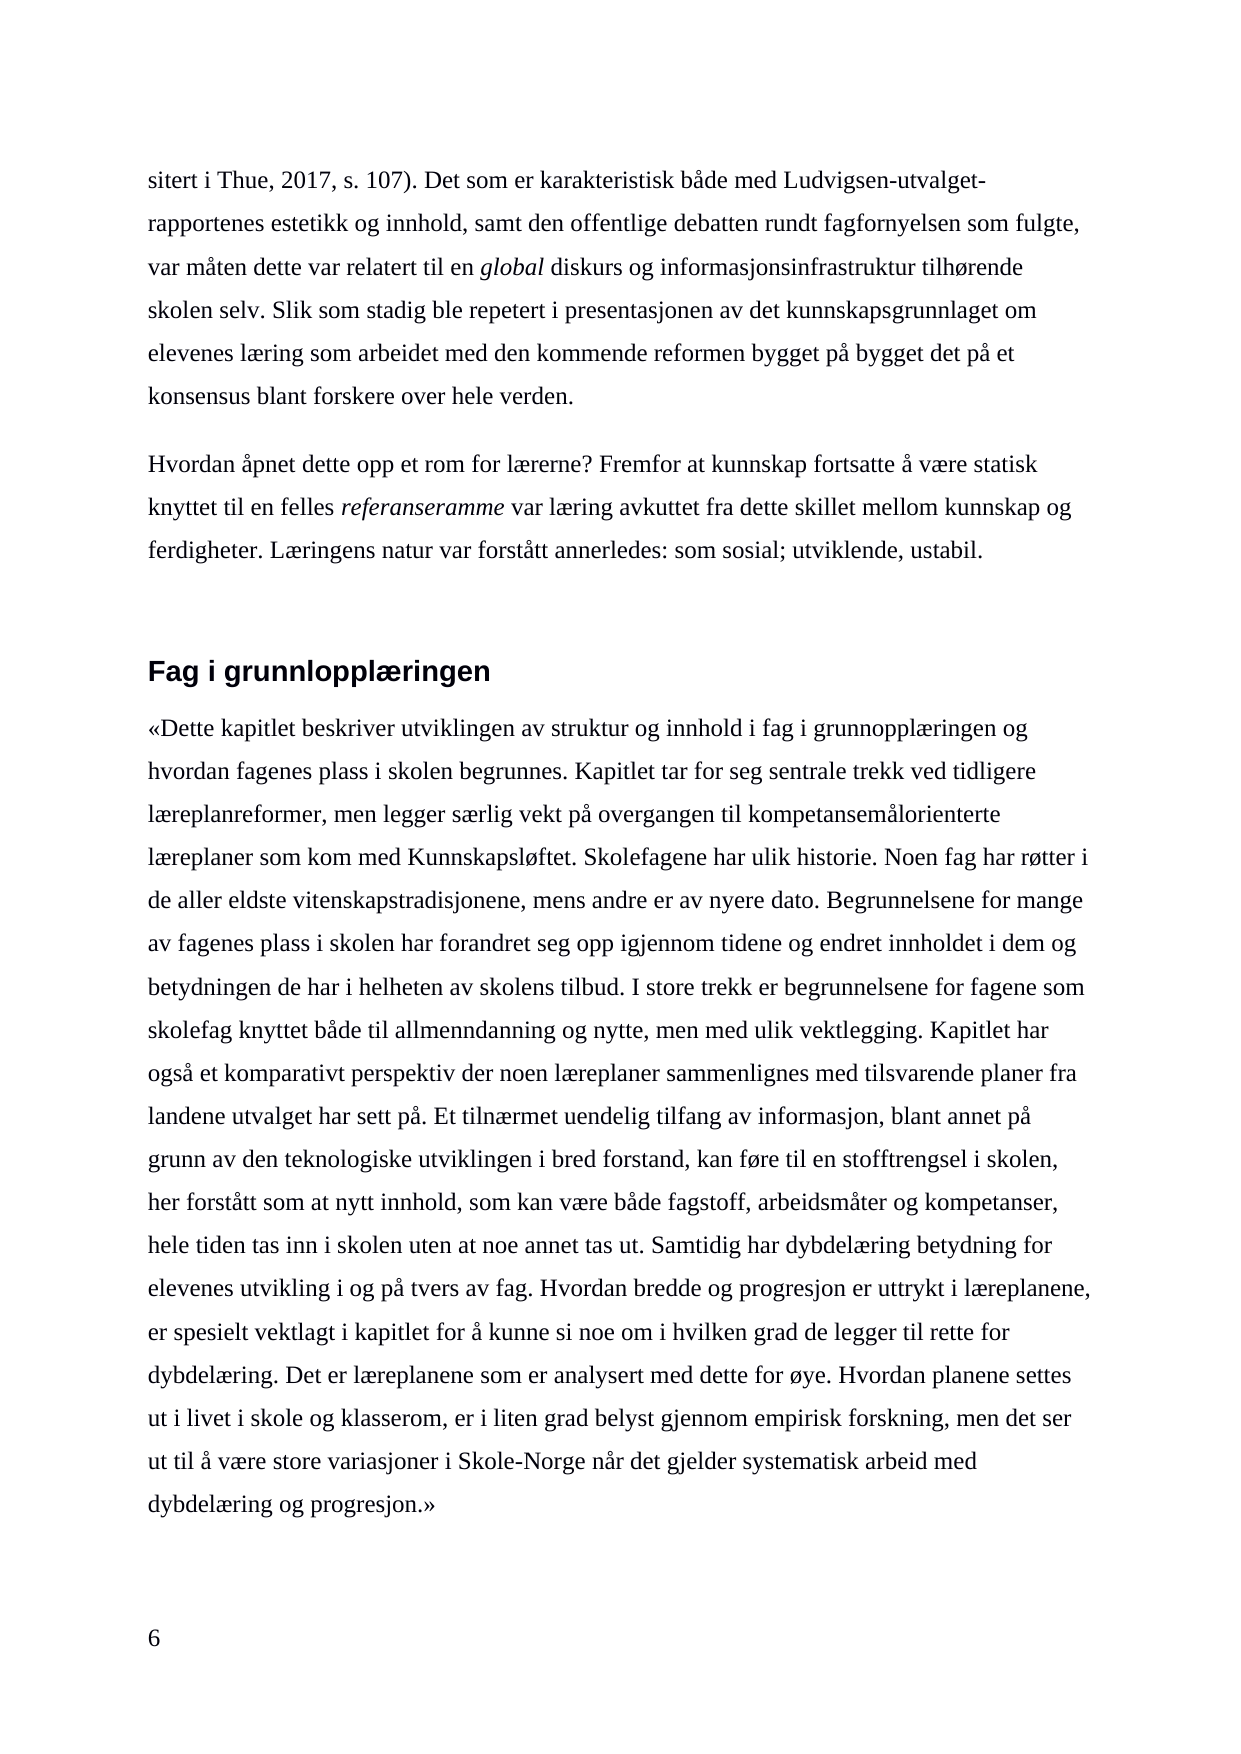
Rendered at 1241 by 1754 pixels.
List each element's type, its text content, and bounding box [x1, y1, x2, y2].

text «Dette kapitlet beskriver utviklingen av struktur og innhold i fag i grunnopplæringen og hvordan fagenes plass i skolen begrunnes. Kapitlet tar for seg sentrale trekk ved tidligere læreplanreformer, men legger særlig vekt på overgangen til kompetansemålorienterte læreplaner som kom med Kunnskapsløftet. Skolefagene har ulik historie. Noen fag har røtter i de aller eldste vitenskapstradisjonene, mens andre er av nyere dato. Begrunnelsene for mange av fagenes plass i skolen har forandret seg opp igjennom tidene og endret innholdet i dem og betydningen de har i helheten av skolens tilbud. I store trekk er begrunnelsene for fagene som skolefag knyttet både til allmenndanning og nytte, men med ulik vektlegging. Kapitlet har også et komparativt perspektiv der noen læreplaner sammenlignes med tilsvarende planer fra landene utvalget har sett på. Et tilnærmet uendelig tilfang av informasjon, blant annet på grunn av den teknologiske utviklingen i bred forstand, kan føre til en stofftrengsel i skolen, her forstått som at nytt innhold, som kan være både fagstoff, arbeidsmåter og kompetanser, hele tiden tas inn i skolen uten at noe annet tas ut. Samtidig har dybdelæring betydning for elevenes utvikling i og på tvers av fag. Hvordan bredde og progresjon er uttrykt i læreplanene, er spesielt vektlagt i kapitlet for å kunne si noe om i hvilken grad de legger til rette for dybdelæring. Det er læreplanene som er analysert med dette for øye. Hvordan planene settes ut i livet i skole og klasserom, er i liten grad belyst gjennom empirisk forskning, men det ser ut til å være store variasjoner i Skole-Norge når det gjelder systematisk arbeid med dybdelæring og progresjon.» [148, 713, 1092, 1518]
text Hvordan åpnet dette opp et rom for lærerne? Fremfor at kunnskap fortsatte å være statisk knyttet til en felles referanseramme var læring avkuttet fra dette skillet mellom kunnskap og ferdigheter. Læringens natur var forstått annerledes: som sosial; utviklende, ustabil. [148, 449, 1092, 564]
text sitert i Thue, 2017, s. 107). Det som er karakteristisk både med Ludvigsen-utvalget-rapportenes estetikk og innhold, samt den offentlige debatten rundt fagfornyelsen som fulgte, var måten dette var relatert til en global diskurs og informasjonsinfrastruktur tilhørende skolen selv. Slik som stadig ble repetert i presentasjonen av det kunnskapsgrunnlaget om elevenes læring som arbeidet med den kommende reformen bygget på bygget det på et konsensus blant forskere over hele verden. [148, 165, 1092, 410]
subtitle Fag i grunnlopplæringen [148, 653, 1092, 687]
